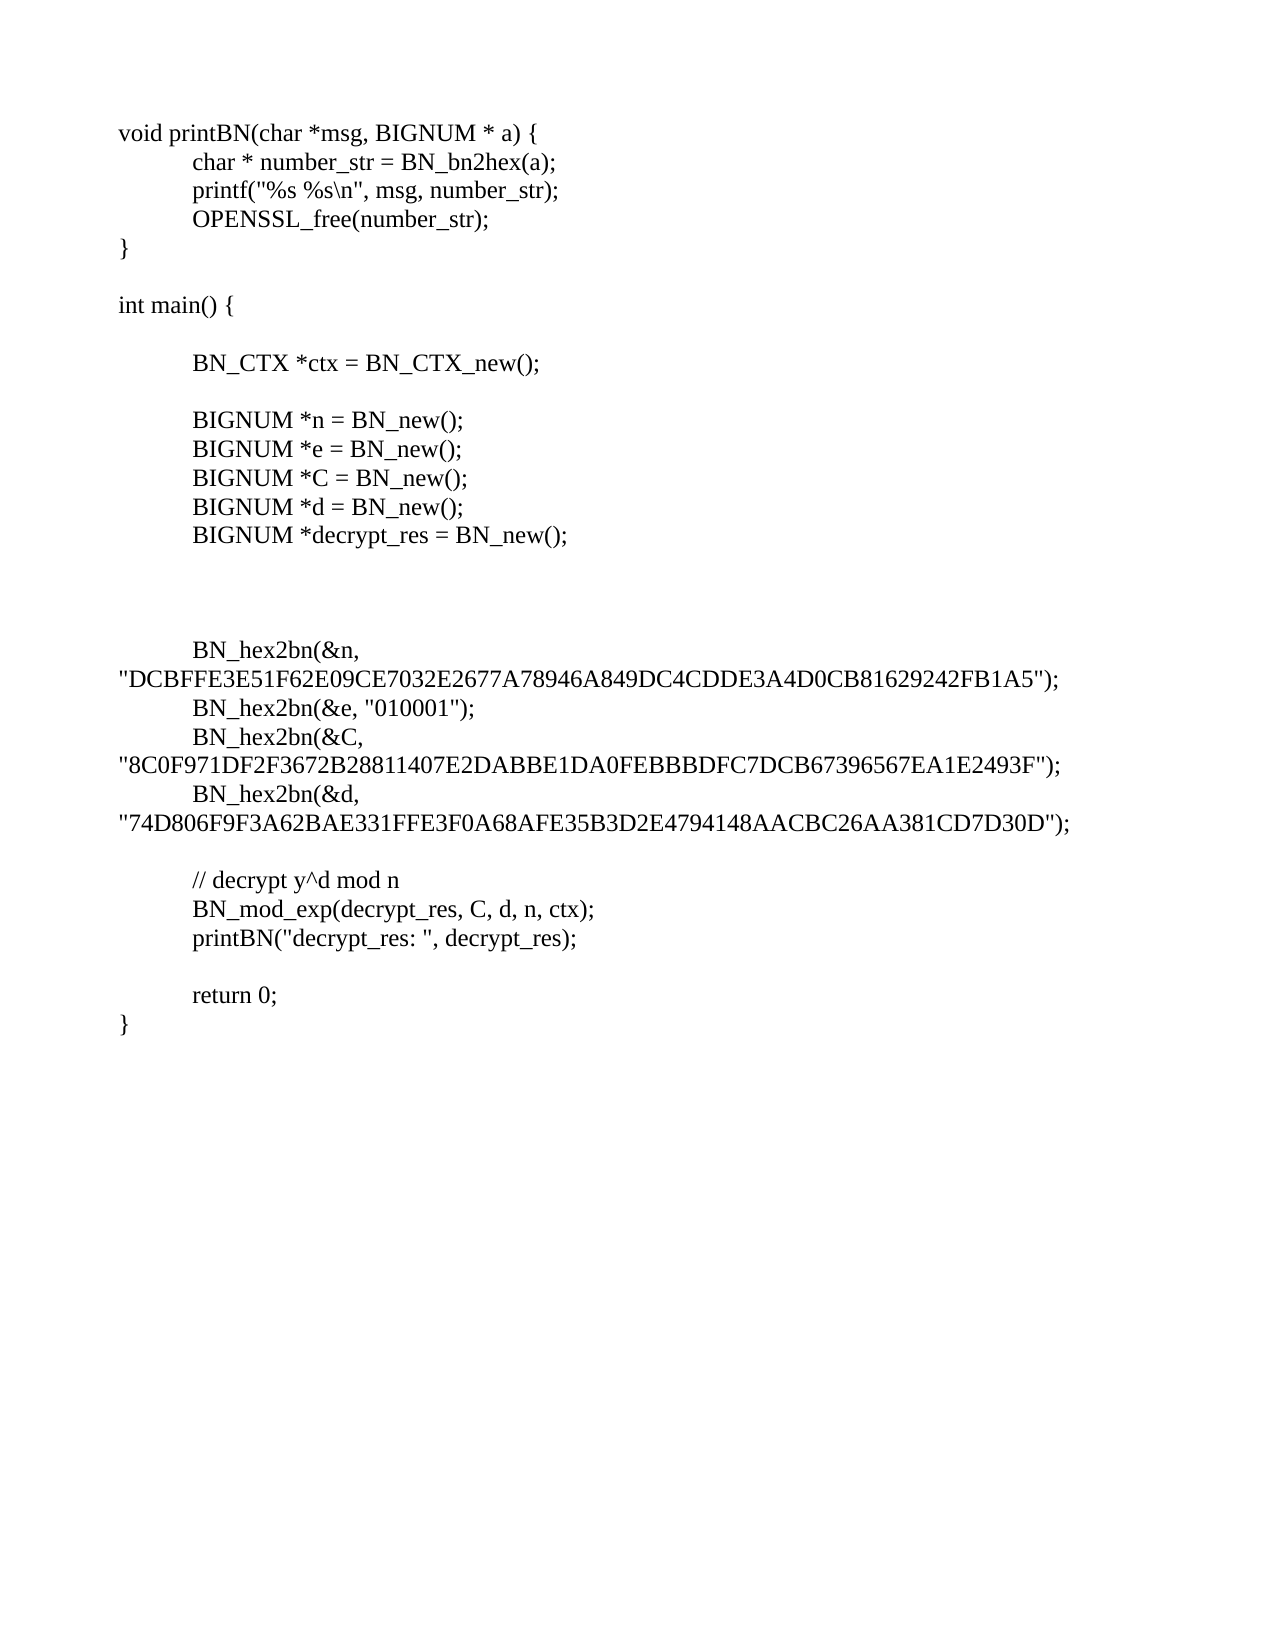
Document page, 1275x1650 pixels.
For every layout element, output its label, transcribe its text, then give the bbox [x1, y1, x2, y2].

text BIGNUM *n = BN_new(); [118, 406, 1157, 434]
text BIGNUM *C = BN_new(); [118, 463, 1157, 492]
text BN_hex2bn(&d, "74D806F9F3A62BAE331FFE3F0A68AFE35B3D2E4794148AACBC26AA381CD7D30D"); [118, 779, 1157, 837]
text BIGNUM *d = BN_new(); [118, 492, 1157, 521]
text BN_hex2bn(&n, "DCBFFE3E51F62E09CE7032E2677A78946A849DC4CDDE3A4D0CB81629242FB1A5"); [118, 636, 1157, 693]
text BN_hex2bn(&e, "010001"); [118, 693, 1157, 722]
text printf("%s %s\n", msg, number_str); [118, 176, 1157, 204]
text BN_CTX *ctx = BN_CTX_new(); [118, 348, 1157, 377]
text // decrypt y^d mod n [118, 866, 1157, 894]
text BN_mod_exp(decrypt_res, C, d, n, ctx); [118, 894, 1157, 923]
text } [118, 1009, 1157, 1038]
text } [118, 233, 1157, 262]
text int main() { [118, 291, 1157, 319]
text printBN("decrypt_res: ", decrypt_res); [118, 923, 1157, 952]
text char * number_str = BN_bn2hex(a); [118, 147, 1157, 176]
text BN_hex2bn(&C, "8C0F971DF2F3672B28811407E2DABBE1DA0FEBBBDFC7DCB67396567EA1E2493F"); [118, 722, 1157, 779]
text return 0; [118, 981, 1157, 1009]
text BIGNUM *e = BN_new(); [118, 434, 1157, 463]
text void printBN(char *msg, BIGNUM * a) { [118, 118, 1157, 147]
text BIGNUM *decrypt_res = BN_new(); [118, 521, 1157, 549]
text OPENSSL_free(number_str); [118, 204, 1157, 233]
